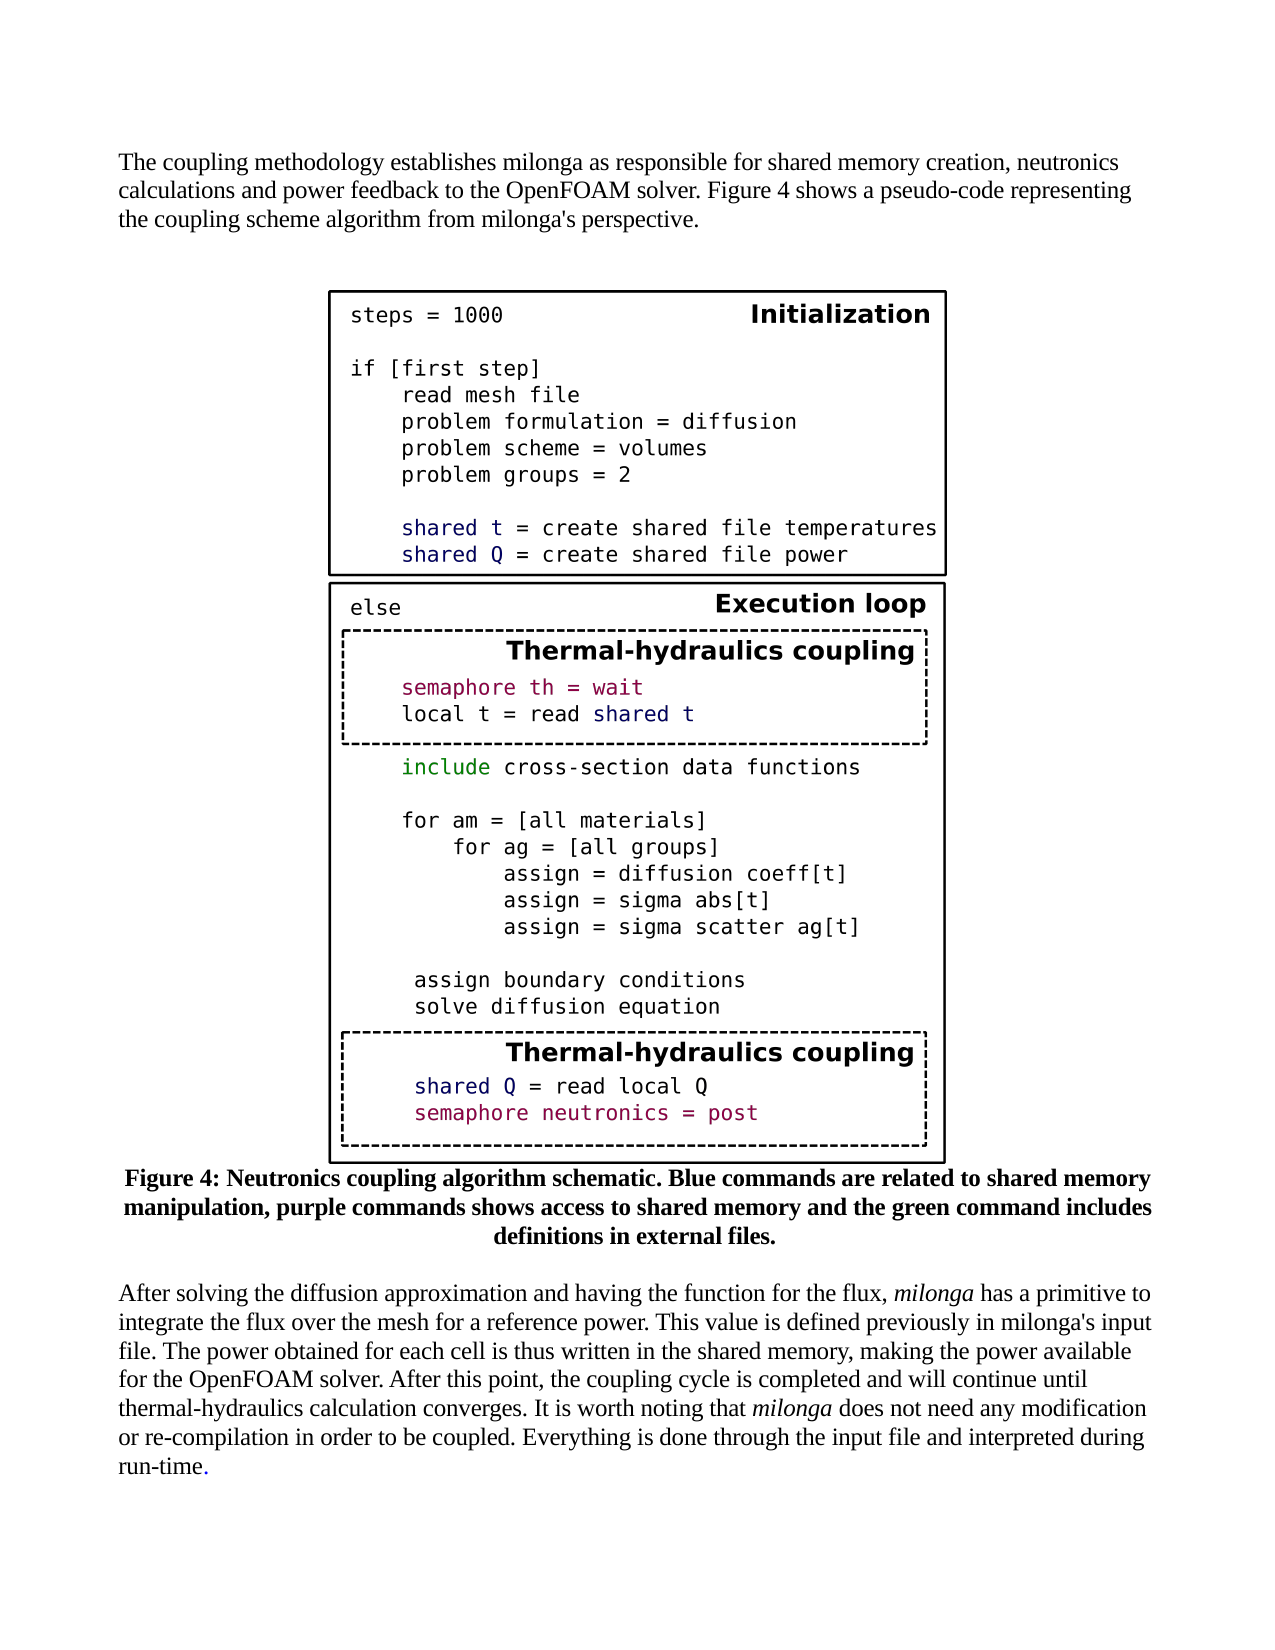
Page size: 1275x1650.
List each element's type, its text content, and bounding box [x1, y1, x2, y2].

text The coupling methodology establishes milonga as responsible for shared memory creation, neutronics calculations and power feedback to the OpenFOAM solver. Figure 4 shows a pseudo-code representing the coupling scheme algorithm from milonga's perspective. [118, 147, 1157, 233]
text After solving the diffusion approximation and having the function for the flux, milonga has a primitive to integrate the flux over the mesh for a reference power. This value is defined previously in milonga's input file. The power obtained for each cell is thus written in the shared memory, making the power available for the OpenFOAM solver. After this point, the coupling cycle is completed and will continue until thermal-hydraulics calculation converges. It is worth noting that milonga does not need any modification or re-compilation in order to be coupled. Everything is done through the input file and interpreted during run-time. [118, 1278, 1157, 1479]
picture [328, 290, 947, 1164]
text Figure 4: Neutronics coupling algorithm schematic. Blue commands are related to shared memory manipulation, purple commands shows access to shared memory and the green command includes definitions in external files. [118, 291, 1157, 1249]
